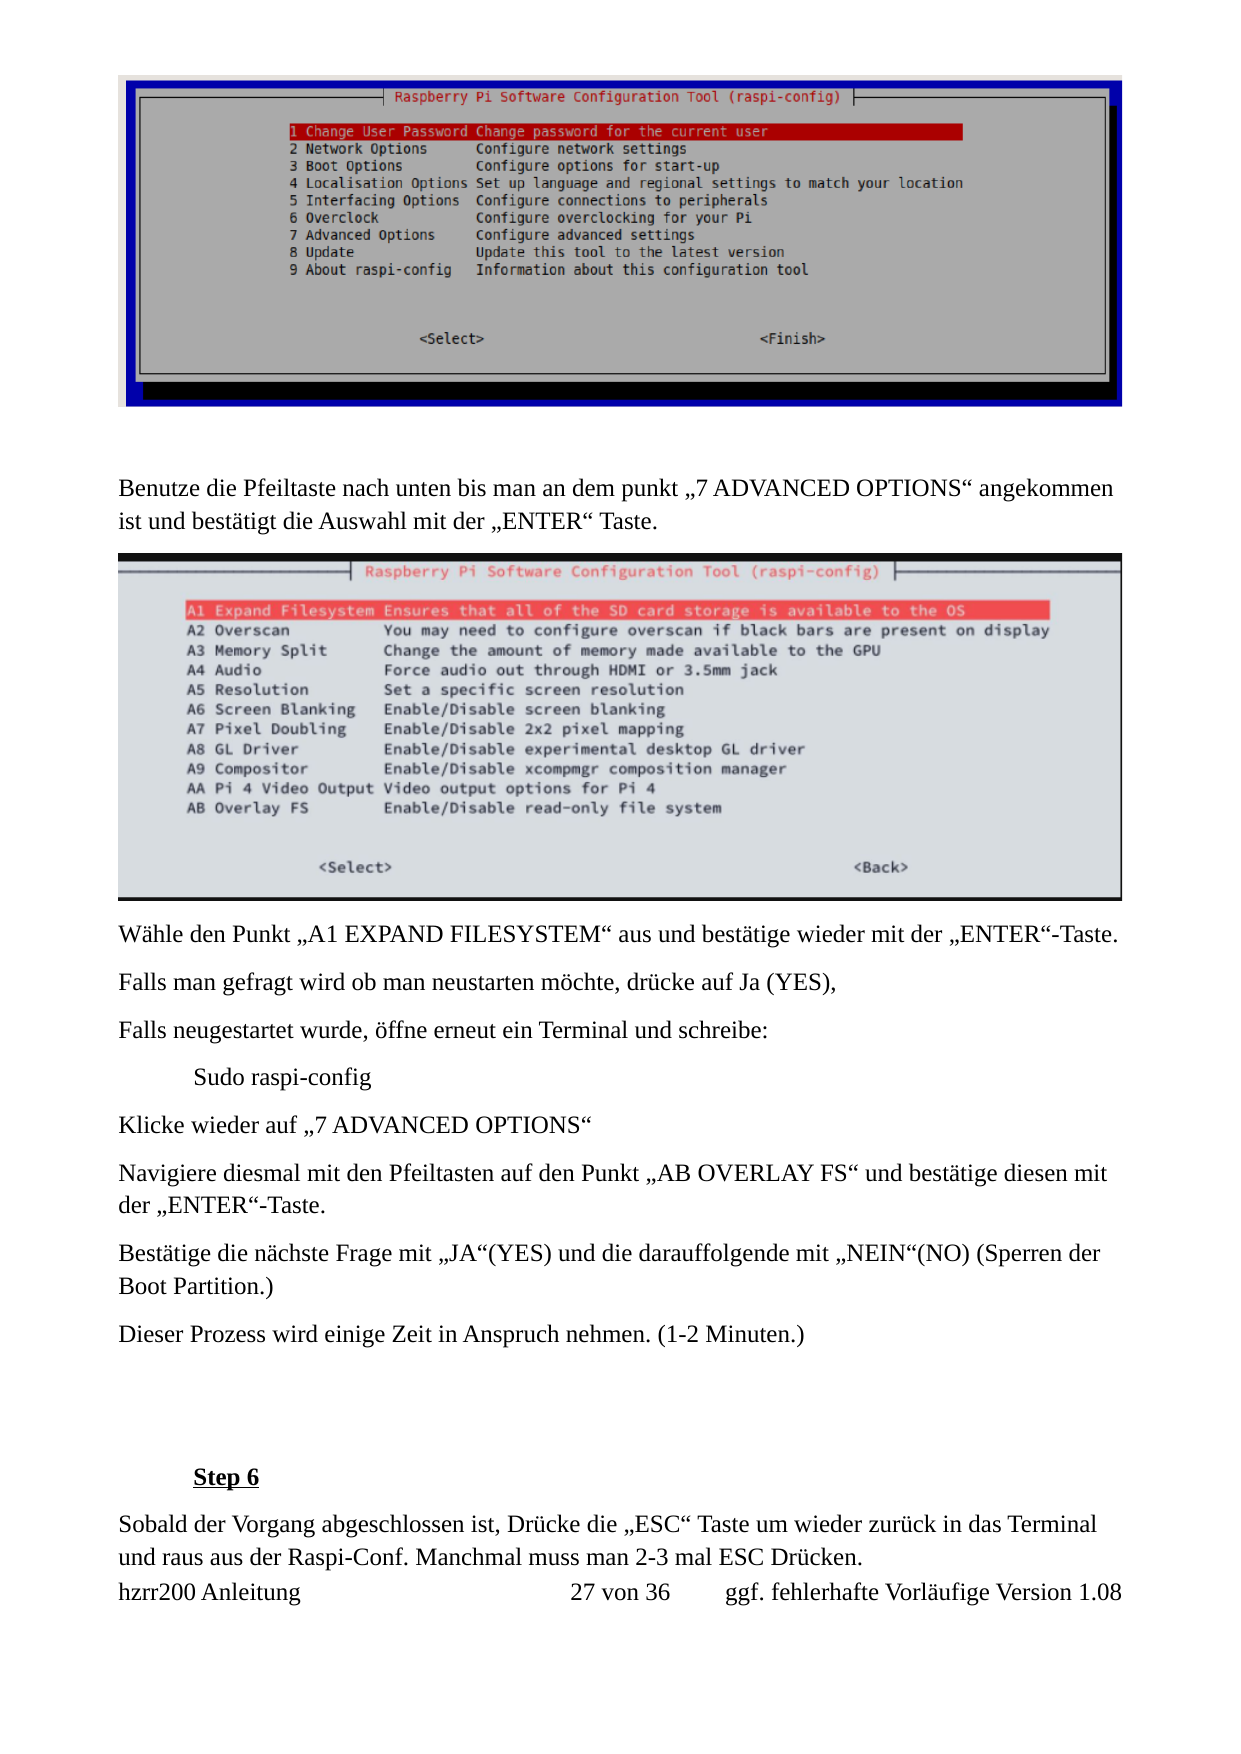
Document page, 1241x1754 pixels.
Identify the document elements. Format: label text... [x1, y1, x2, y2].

text Sudo raspi-config [118, 1062, 1122, 1091]
text Step 6 [118, 1462, 1122, 1490]
picture [118, 75, 1123, 407]
text Benutze die Pfeiltaste nach unten bis man an dem punkt „7 ADVANCED OPTIONS“ angekommen ist und bestätigt die Auswahl mit der „ENTER“ Taste. [118, 473, 1122, 535]
text Falls neugestartet wurde, öffne erneut ein Terminal und schreibe: [118, 1015, 1122, 1043]
picture [118, 553, 1123, 901]
text Falls man gefragt wird ob man neustarten möchte, drücke auf Ja (YES), [118, 967, 1122, 996]
text Bestätige die nächste Frage mit „JA“(YES) und die darauffolgende mit „NEIN“(NO) (Sperren der Boot Partition.) [118, 1238, 1122, 1300]
text Dieser Prozess wird einige Zeit in Anspruch nehmen. (1-2 Minuten.) [118, 1319, 1122, 1348]
text Sobald der Vorgang abgeschlossen ist, Drücke die „ESC“ Taste um wieder zurück in das Terminal und raus aus der Raspi-Conf. Manchmal muss man 2-3 mal ESC Drücken. [118, 1509, 1122, 1571]
text Wähle den Punkt „A1 EXPAND FILESYSTEM“ aus und bestätige wieder mit der „ENTER“-Taste. [118, 919, 1122, 948]
text Navigiere diesmal mit den Pfeiltasten auf den Punkt „AB OVERLAY FS“ und bestätige diesen mit der „ENTER“-Taste. [118, 1158, 1122, 1219]
text Klicke wieder auf „7 ADVANCED OPTIONS“ [118, 1110, 1122, 1139]
